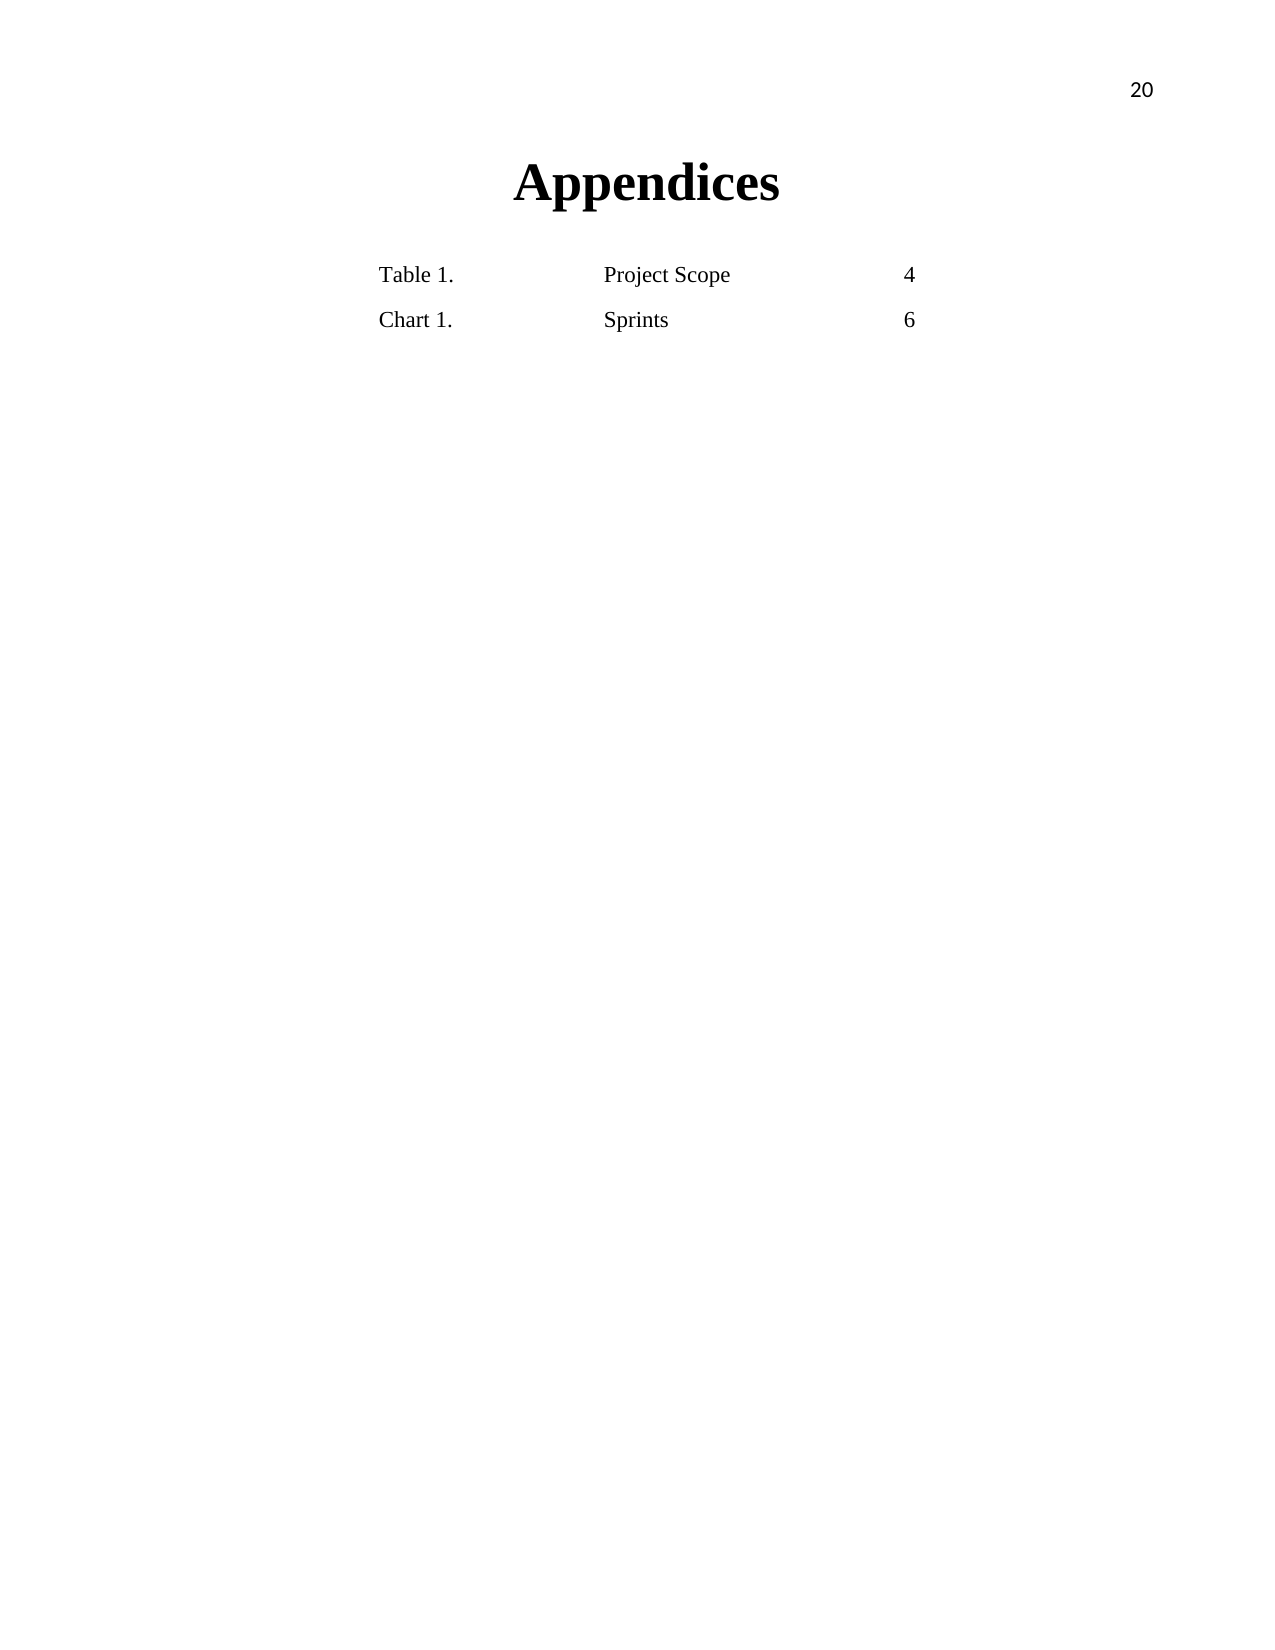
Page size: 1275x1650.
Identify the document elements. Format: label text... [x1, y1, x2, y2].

text Table 1. Project Scope 4 [141, 261, 1153, 288]
text Chart 1. Sprints 6 [141, 306, 1153, 333]
text Appendices [141, 150, 1153, 242]
